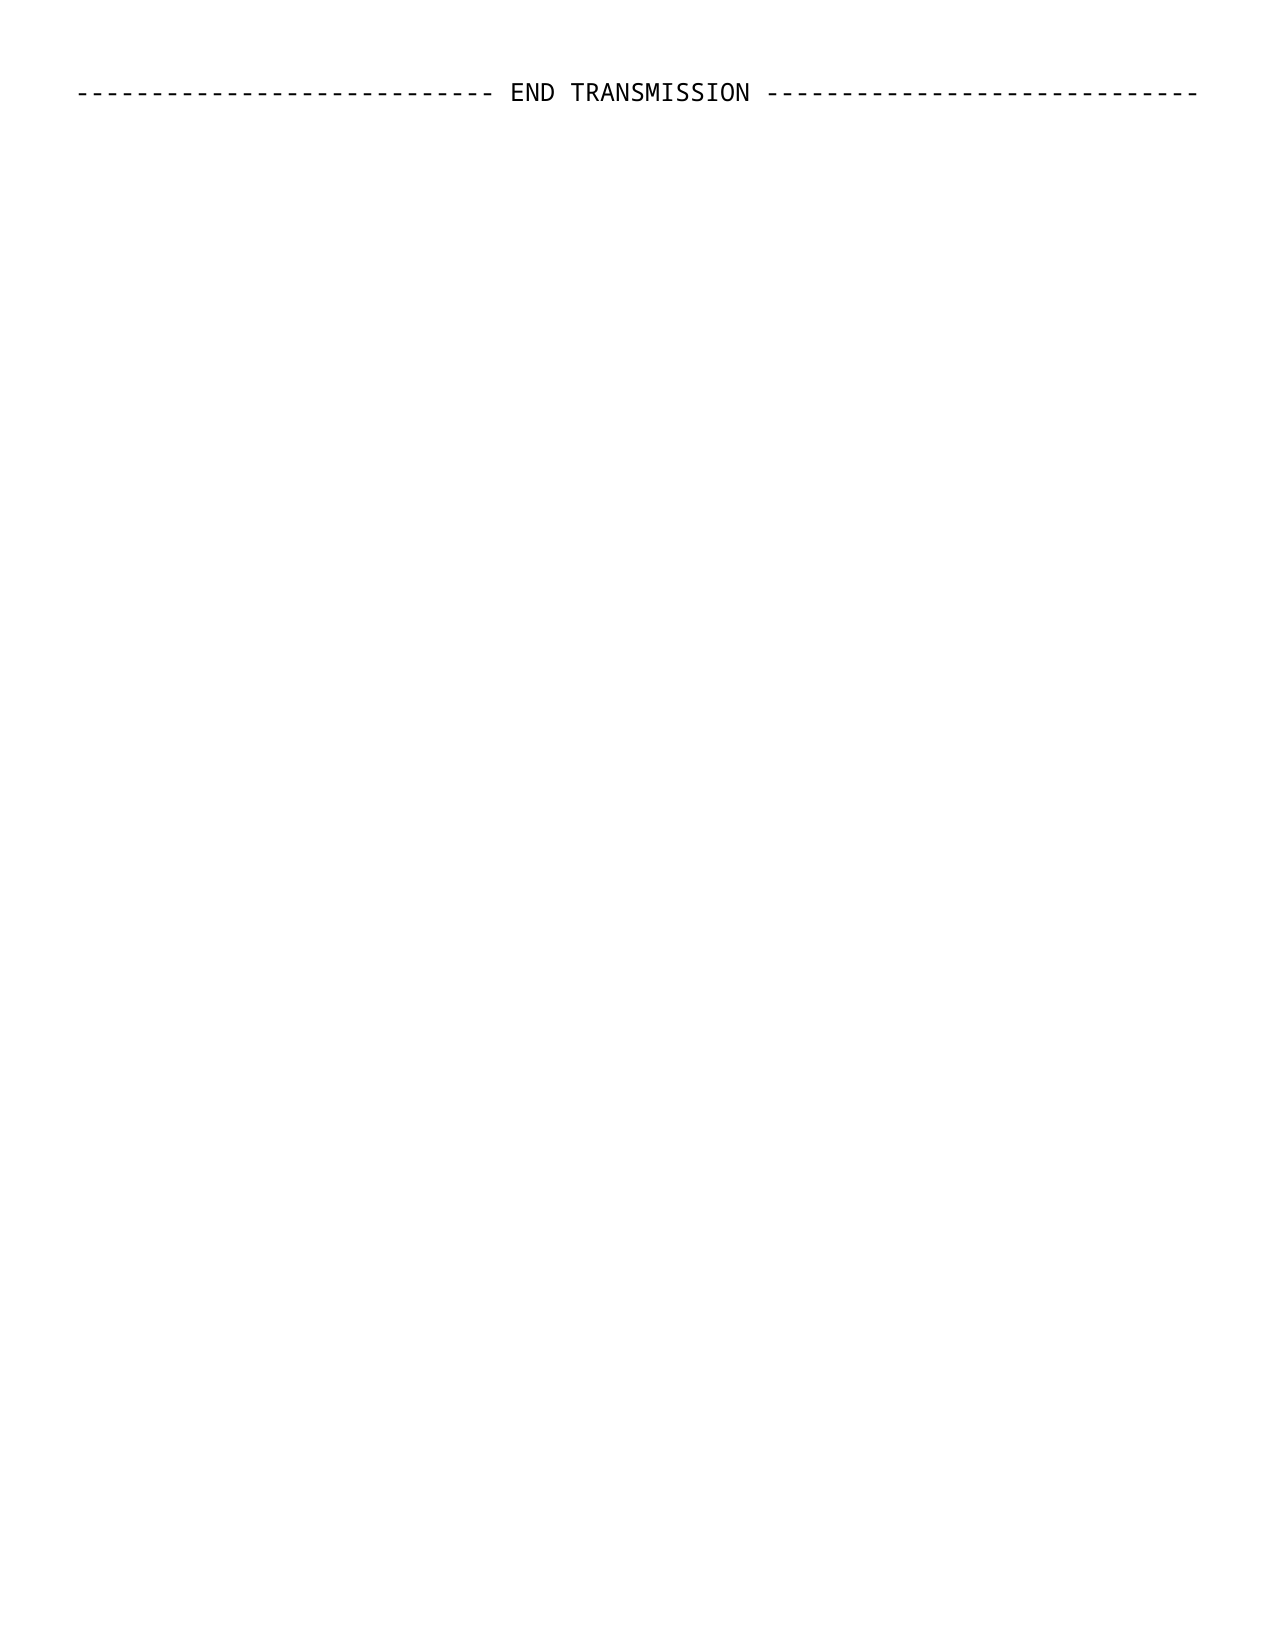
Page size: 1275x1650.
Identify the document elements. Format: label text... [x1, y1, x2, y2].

text ---------------------------- END TRANSMISSION ----------------------------- [75, 75, 1200, 109]
